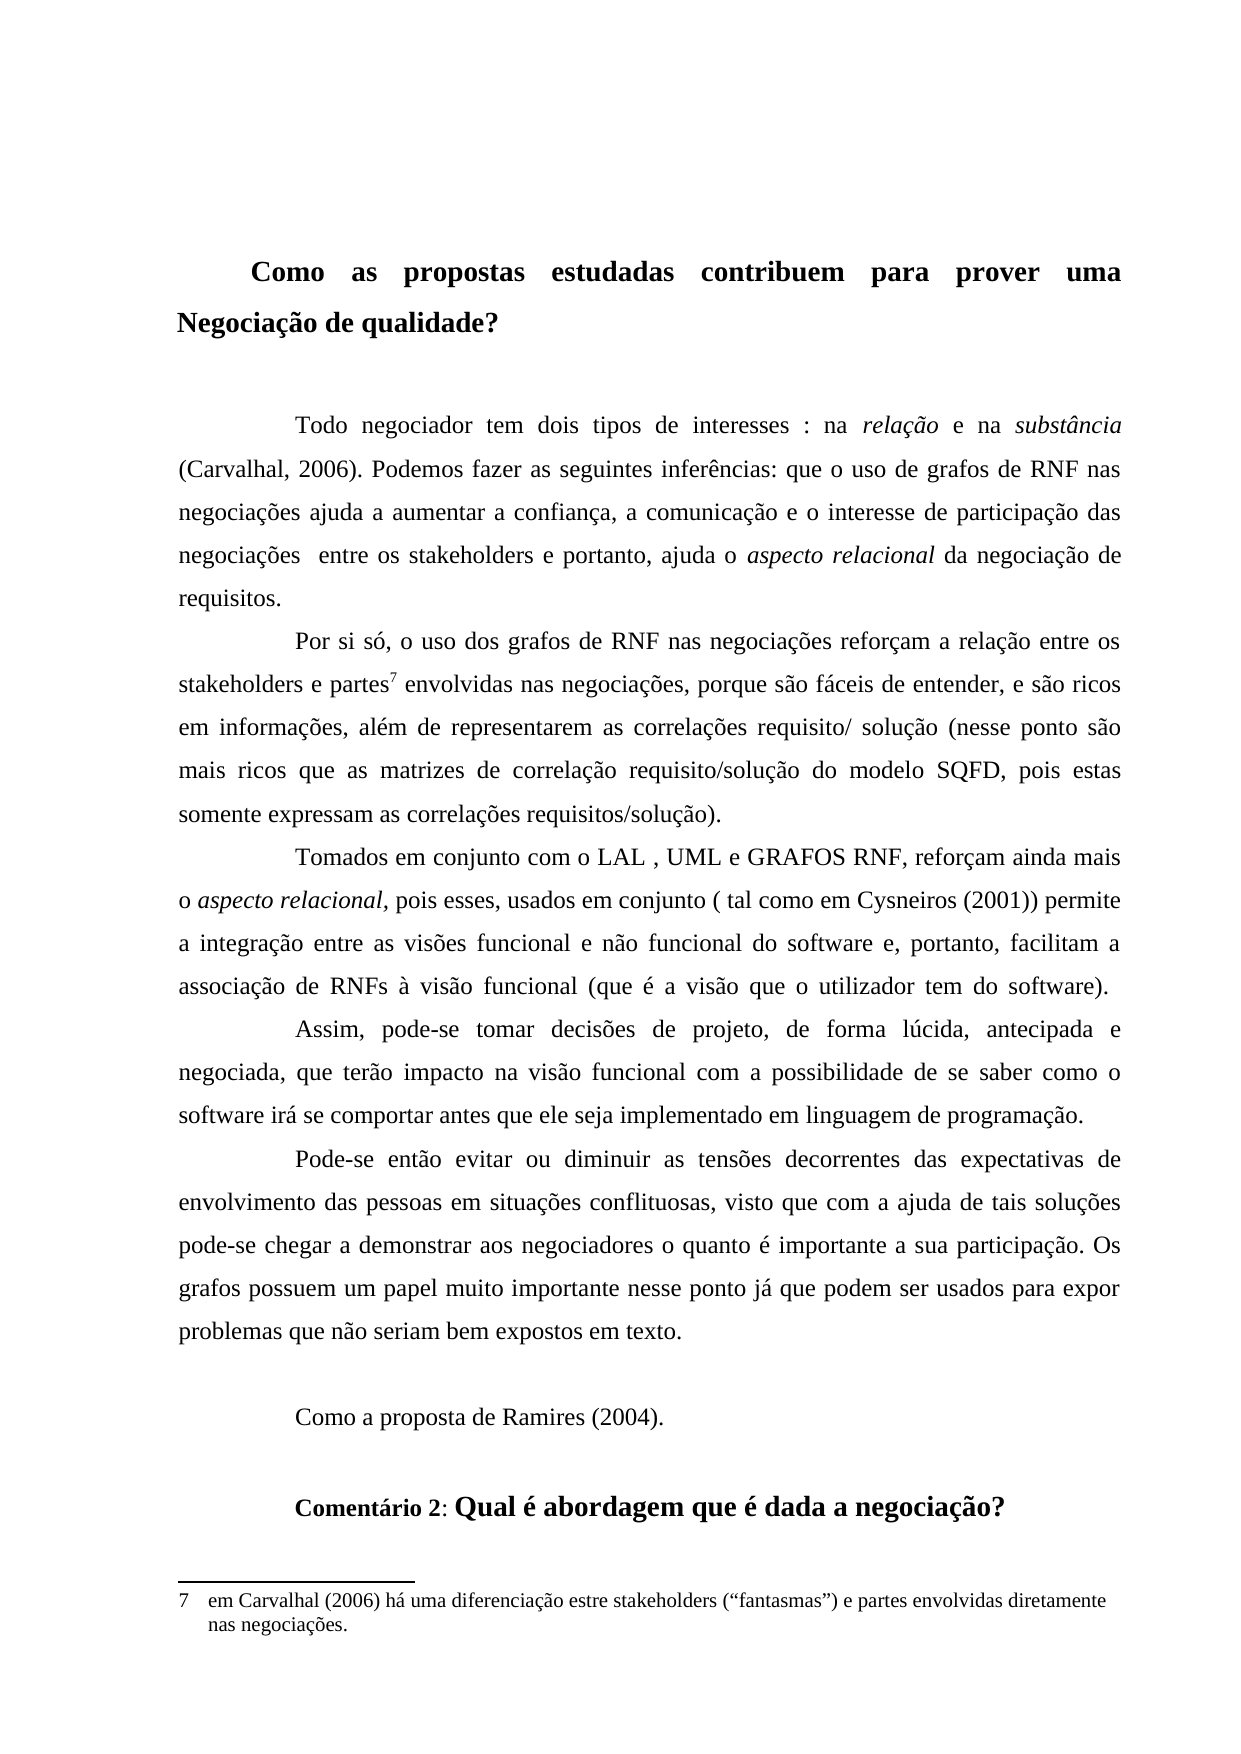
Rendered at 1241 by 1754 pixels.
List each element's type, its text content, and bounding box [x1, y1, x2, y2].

text Como a proposta de Ramires (2004). [178, 1402, 1122, 1431]
text Por si só, o uso dos grafos de RNF nas negociações reforçam a relação entre os stakeholders e partes envolvidas nas negociações, porque são fáceis de entender, e são ricos em informações, além de representarem as correlações requisito/ solução (nesse ponto são mais ricos que as matrizes de correlação requisito/solução do modelo SQFD, pois estas somente expressam as correlações requisitos/solução). [178, 626, 1122, 827]
text Comentário 2: Qual é abordagem que é dada a negociação? [178, 1489, 1122, 1522]
text Tomados em conjunto com o LAL , UML e GRAFOS RNF, reforçam ainda mais o aspecto relacional, pois esses, usados em conjunto ( tal como em Cysneiros (2001)) permite a integração entre as visões funcional e não funcional do software e, portanto, facilitam a associação de RNFs à visão funcional (que é a visão que o utilizador tem do software). Assim, pode-se tomar decisões de projeto, de forma lúcida, antecipada e negociada, que terão impacto na visão funcional com a possibilidade de se saber como o software irá se comportar antes que ele seja implementado em linguagem de programação. [178, 842, 1122, 1129]
text em Carvalhal (2006) há uma diferenciação estre stakeholders (“fantasmas”) e partes envolvidas diretamente nas negociações. [178, 1588, 1122, 1636]
text Pode-se então evitar ou diminuir as tensões decorrentes das expectativas de envolvimento das pessoas em situações conflituosas, visto que com a ajuda de tais soluções pode-se chegar a demonstrar aos negociadores o quanto é importante a sua participação. Os grafos possuem um papel muito importante nesse ponto já que podem ser usados para expor problemas que não seriam bem expostos em texto. [178, 1144, 1122, 1345]
text Todo negociador tem dois tipos de interesses : na relação e na substância (Carvalhal, 2006). Podemos fazer as seguintes inferências: que o uso de grafos de RNF nas negociações ajuda a aumentar a confiança, a comunicação e o interesse de participação das negociações entre os stakeholders e portanto, ajuda o aspecto relacional da negociação de requisitos. [178, 411, 1122, 612]
text Como as propostas estudadas contribuem para prover uma Negociação de qualidade? [177, 254, 1122, 338]
